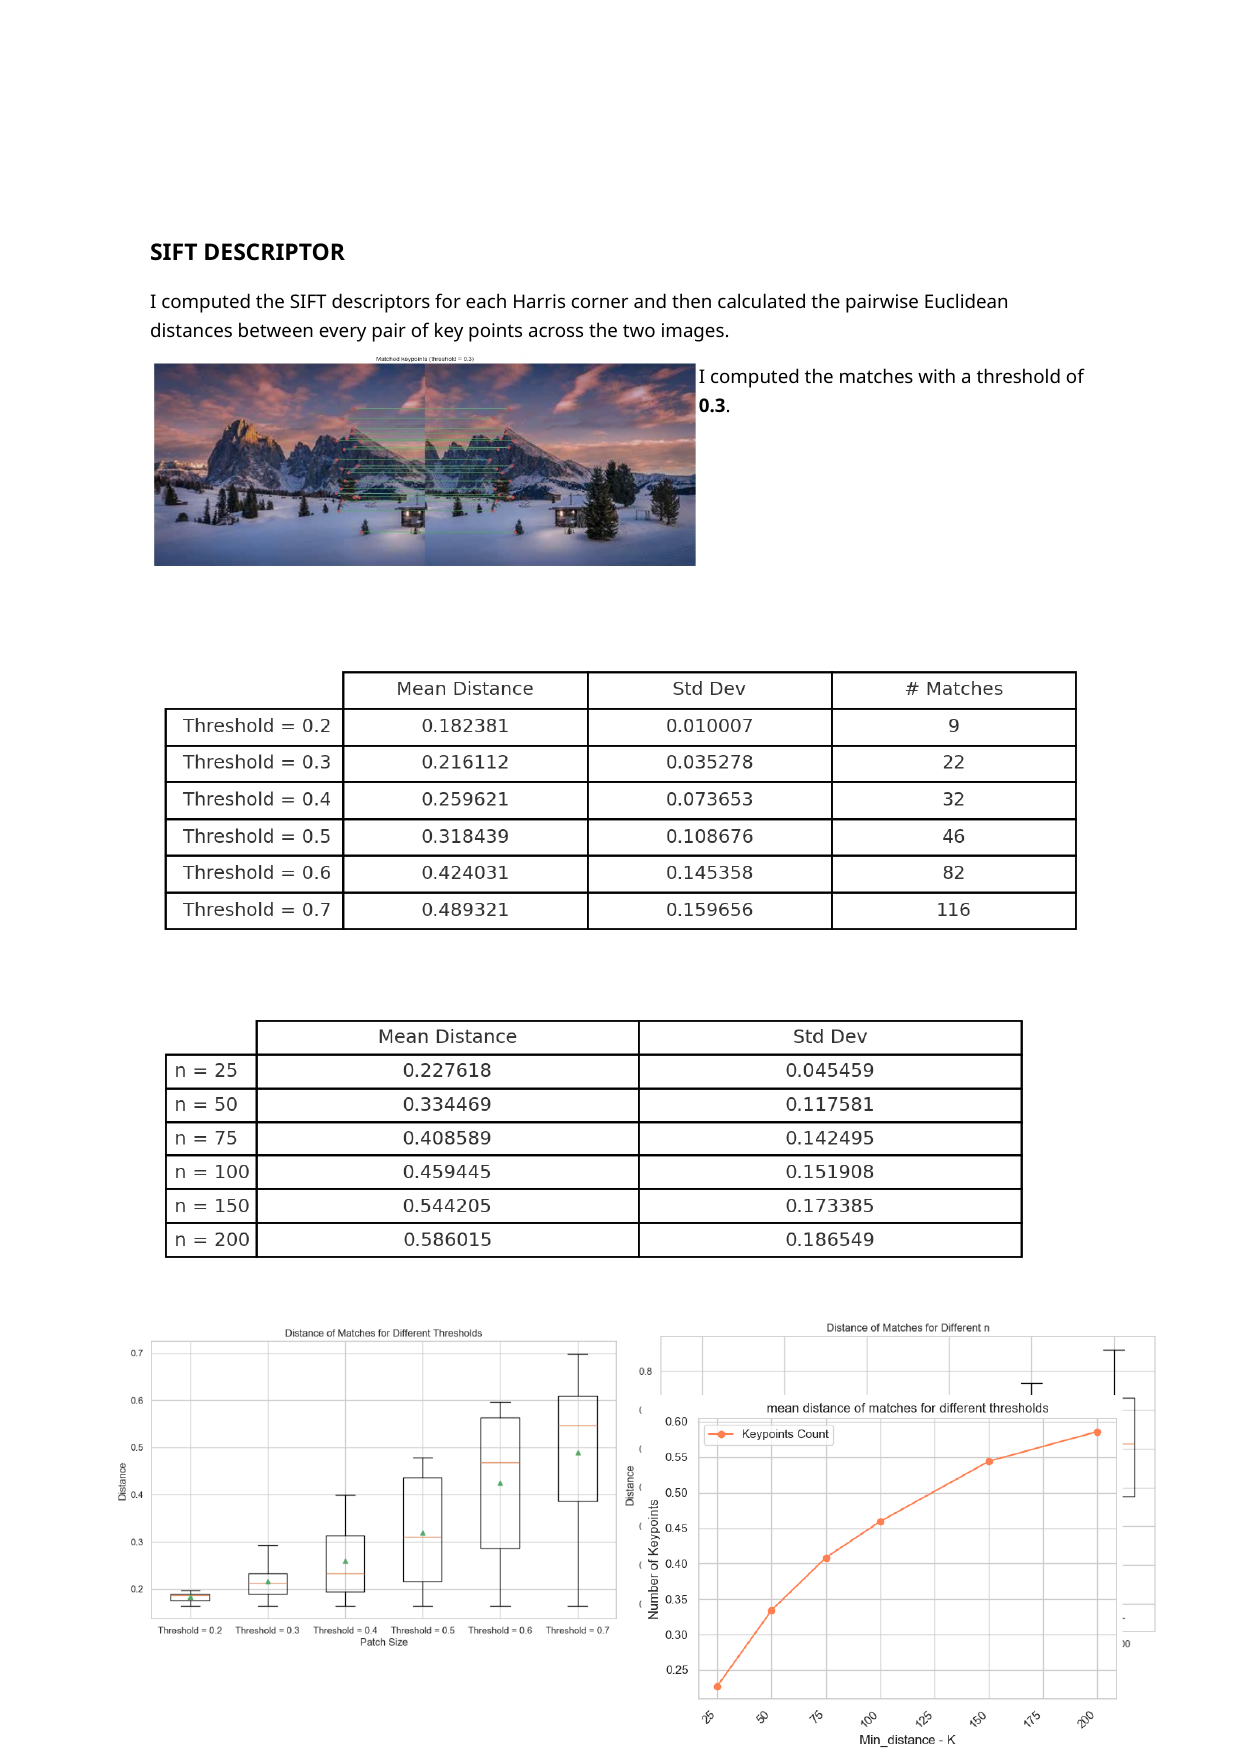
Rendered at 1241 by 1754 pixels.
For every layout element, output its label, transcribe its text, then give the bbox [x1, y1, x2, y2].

text I computed the SIFT descriptors for each Harris corner and then calculated the pairwise Euclidean distances between every pair of key points across the two images. [150, 288, 1090, 343]
text I computed the matches with a threshold of 0.3. [699, 363, 1090, 418]
text SIFT DESCRIPTOR [150, 235, 1090, 267]
